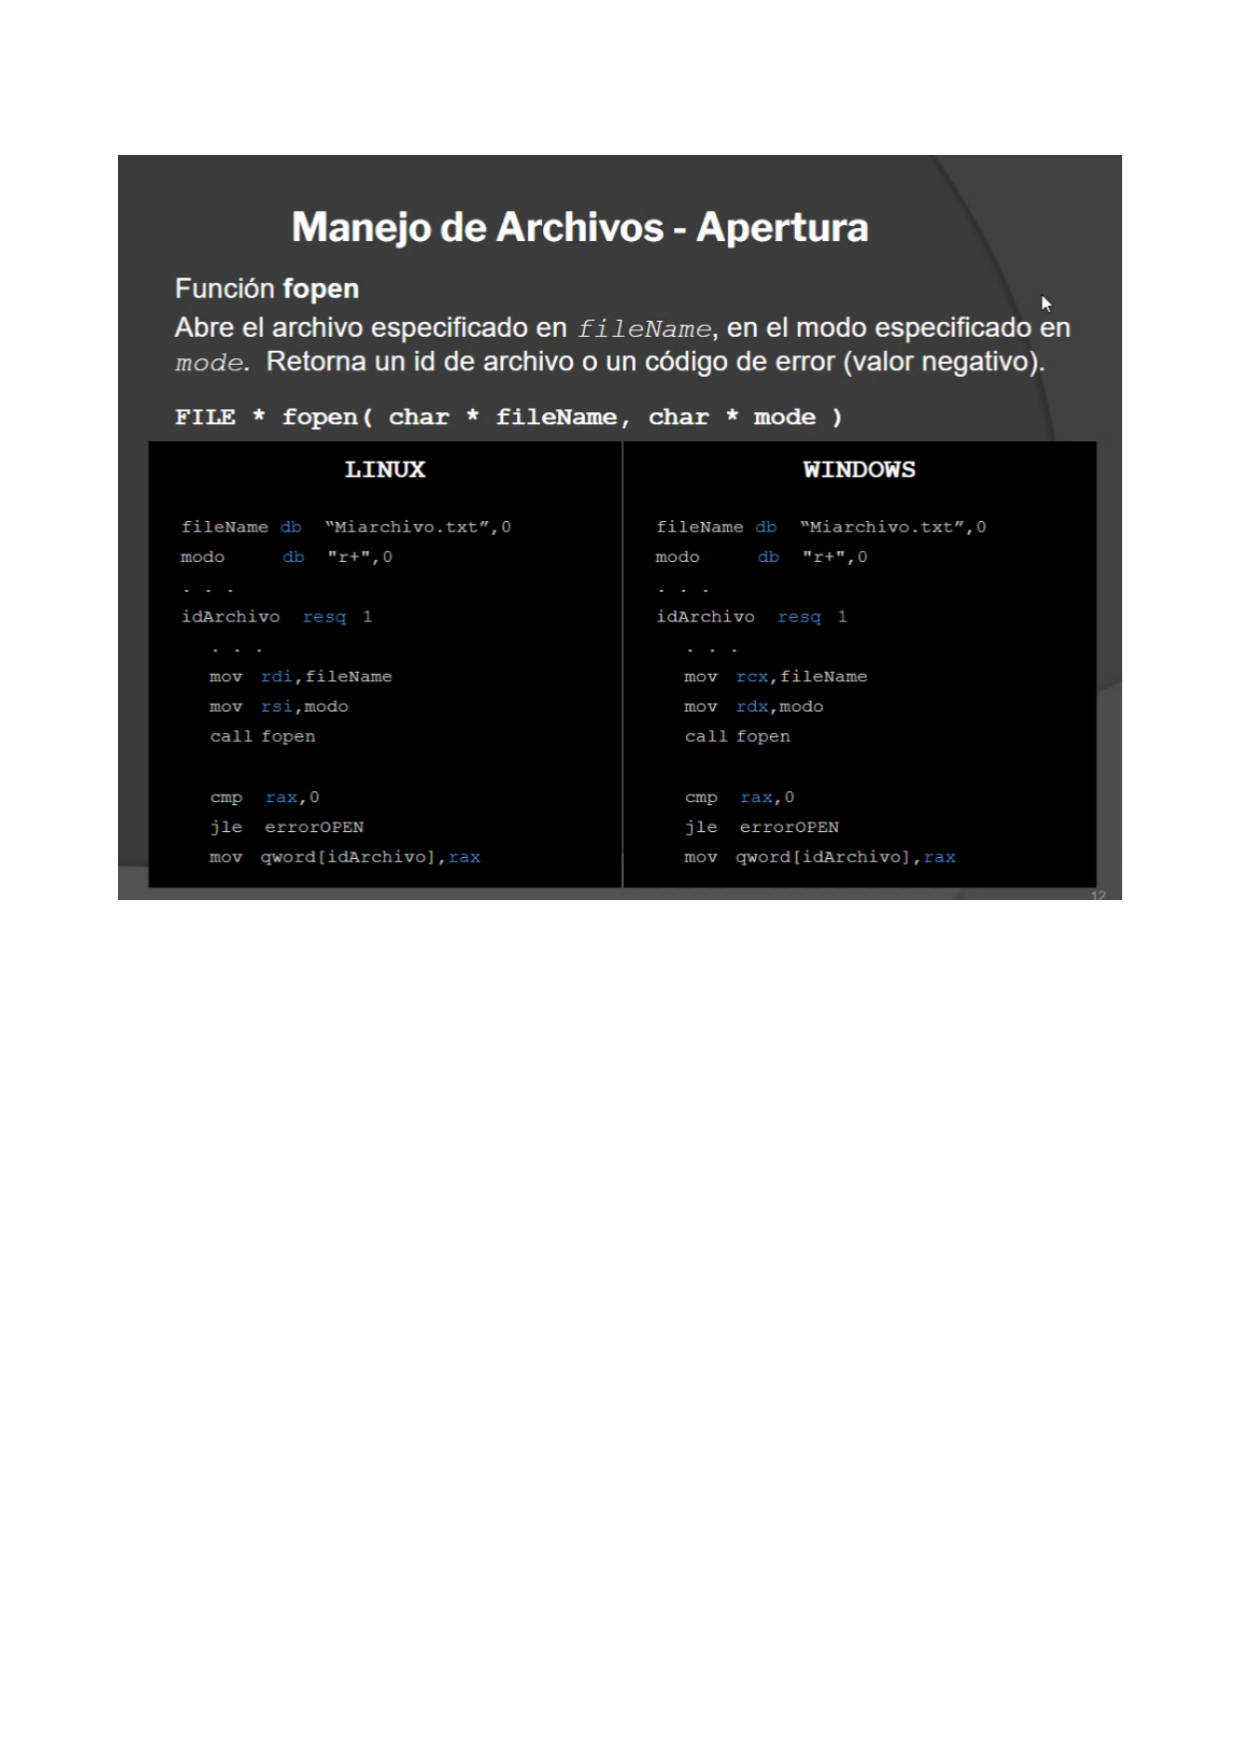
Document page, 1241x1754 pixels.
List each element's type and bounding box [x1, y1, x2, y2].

picture [118, 155, 1123, 900]
